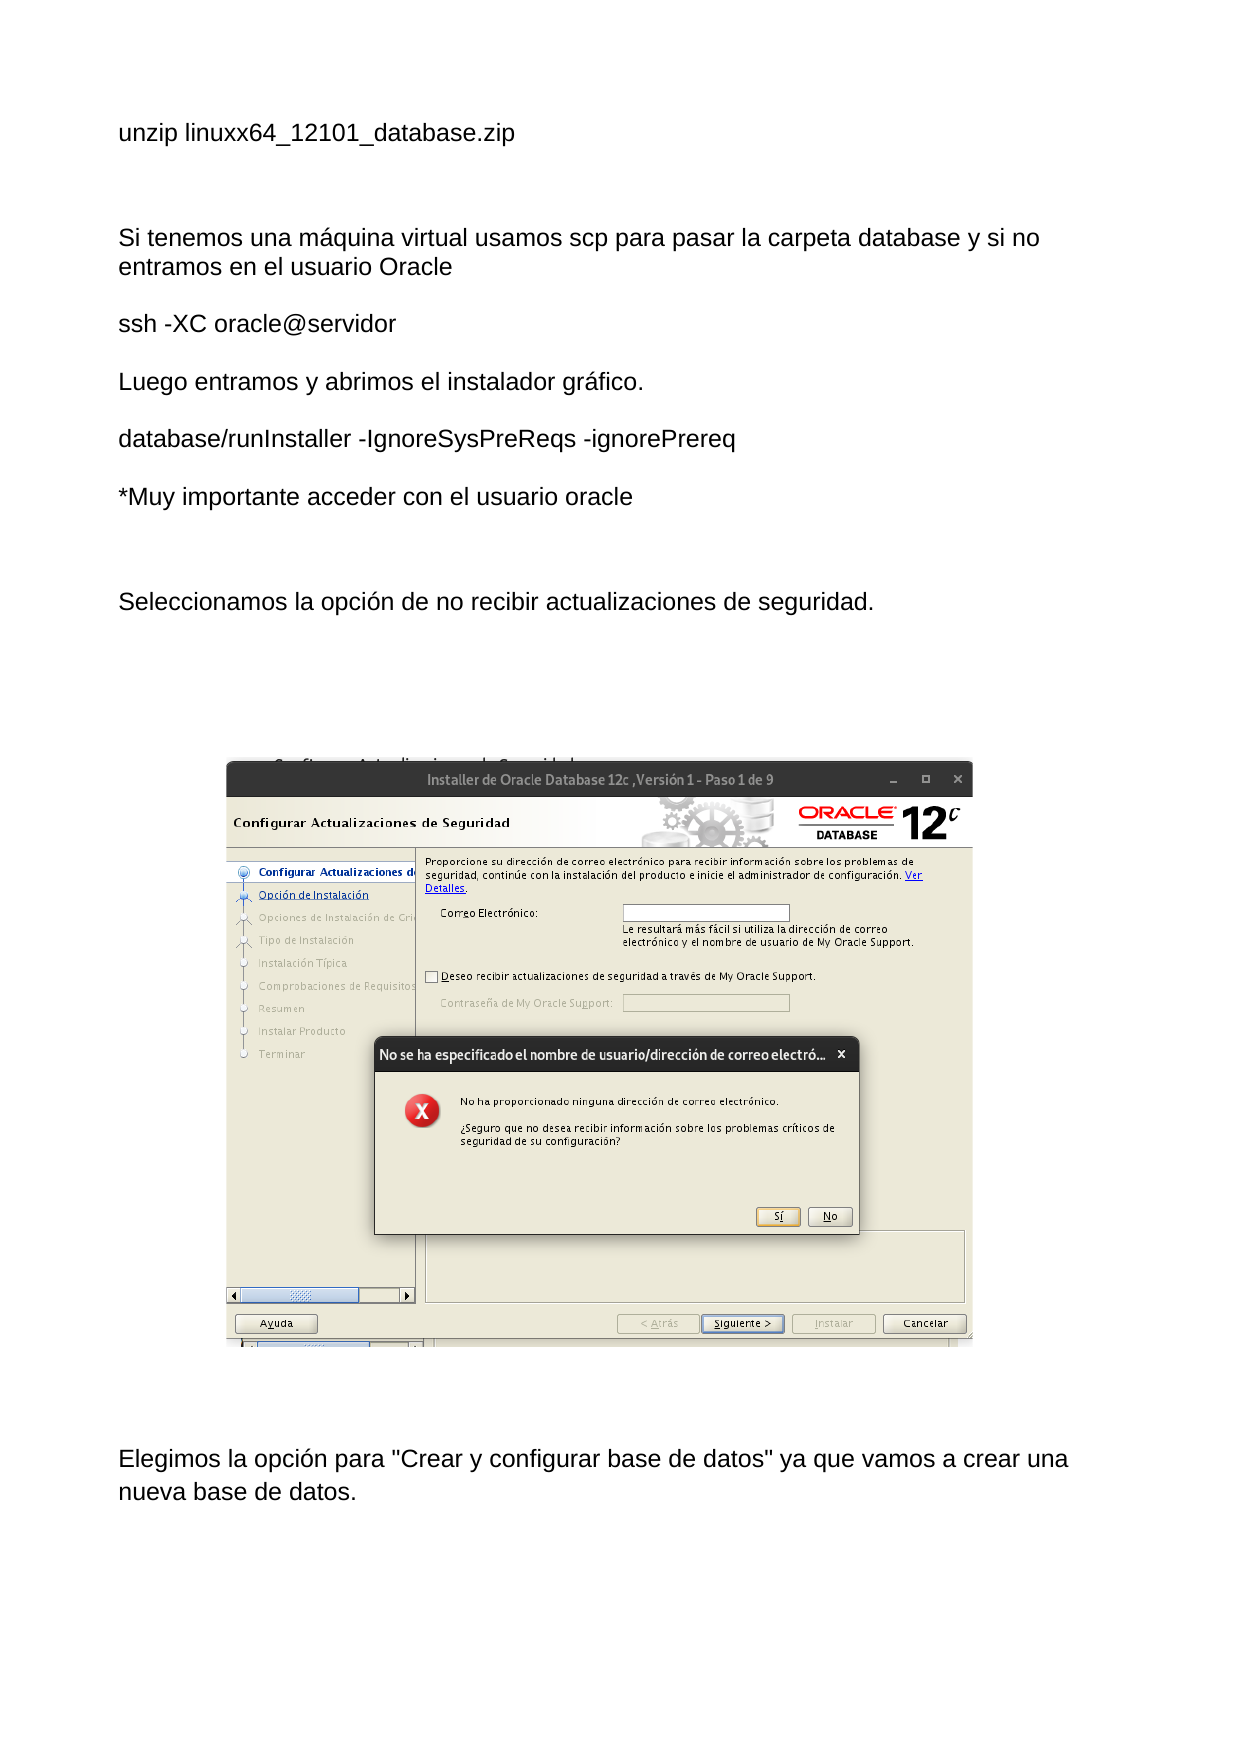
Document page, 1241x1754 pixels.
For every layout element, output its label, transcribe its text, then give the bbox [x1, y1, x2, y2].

text *Muy importante acceder con el usuario oracle [118, 482, 1122, 511]
text unzip linuxx64_12101_database.zip [118, 118, 1122, 147]
text Luego entramos y abrimos el instalador gráfico. [118, 367, 1122, 396]
text Seleccionamos la opción de no recibir actualizaciones de seguridad. [118, 587, 1122, 616]
text database/runInstaller -IgnoreSysPreReqs -ignorePrereq [118, 424, 1122, 453]
text Elegimos la opción para "Crear y configurar base de datos" ya que vamos a crear una nueva base de datos. [118, 1444, 1122, 1506]
picture [284, 757, 902, 1347]
text Si tenemos una máquina virtual usamos scp para pasar la carpeta database y si no entramos en el usuario Oracle [118, 223, 1122, 281]
text ssh -XC oracle@servidor [118, 309, 1122, 338]
